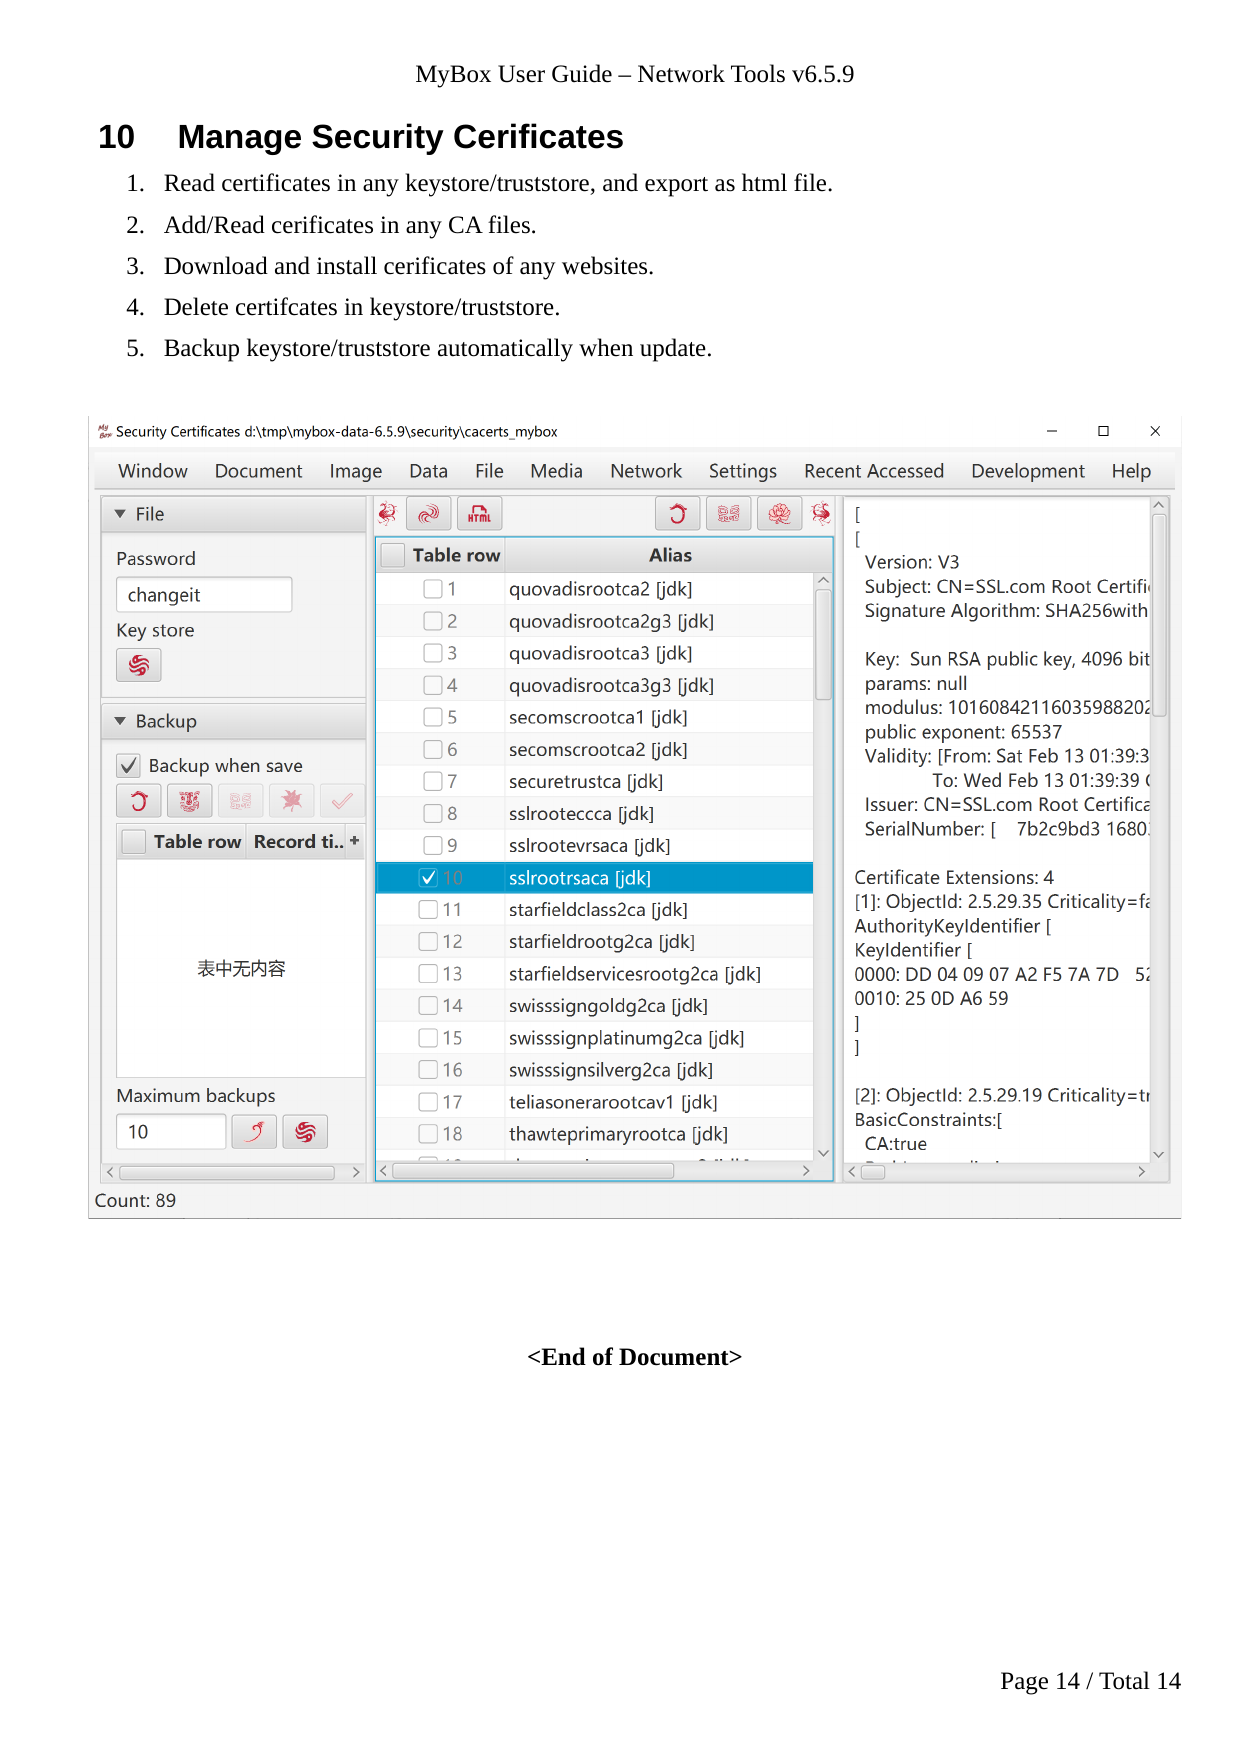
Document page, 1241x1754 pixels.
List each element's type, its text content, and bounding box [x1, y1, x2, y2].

list Delete certifcates in keystore/truststore. [126, 292, 1181, 321]
list Backup keystore/truststore automatically when update. [126, 333, 1181, 362]
picture [88, 416, 1182, 1219]
list Download and install cerificates of any websites. [126, 251, 1181, 280]
subtitle Manage Security Cerificates [88, 117, 1181, 156]
list Add/Read cerificates in any CA files. [126, 210, 1181, 238]
list Read certificates in any keystore/truststore, and export as html file. [126, 168, 1181, 197]
text <End of Document> [88, 1342, 1181, 1371]
